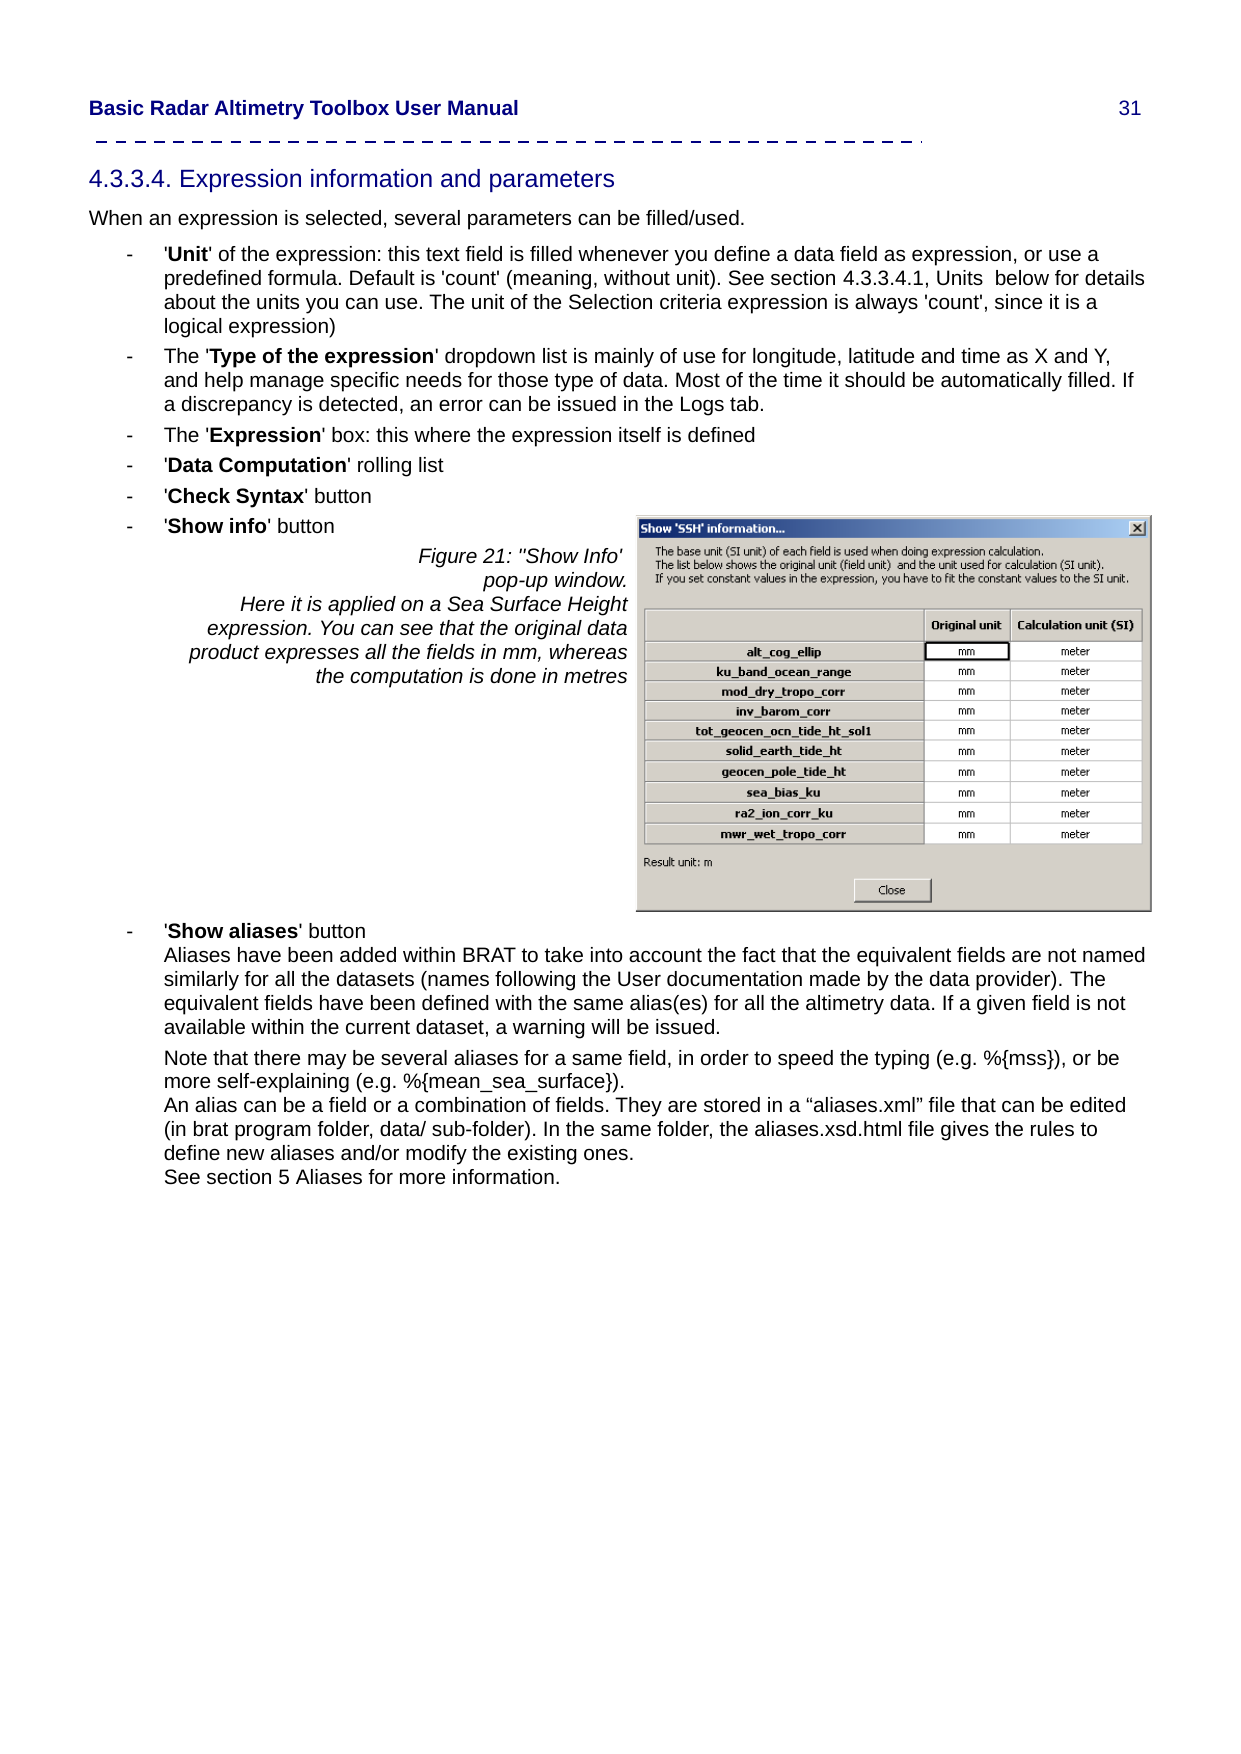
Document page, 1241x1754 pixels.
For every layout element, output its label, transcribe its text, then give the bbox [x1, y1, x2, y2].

text Figure 21: ''Show Info' pop-up window. Here it is applied on a Sea Surface Height expression. You can see that the original data product expresses all the fields in mm, whereas the computation is done in metres [162, 544, 635, 688]
picture [635, 515, 1152, 912]
list 'Unit' of the expression: this text field is filled whenever you define a data field as expression, or use a predefined formula. Default is 'count' (meaning, without unit). See section 4.3.3.4.1, Units below for details about the units you can use. The unit of the Selection criteria expression is always 'count', since it is a logical expression) [126, 242, 1152, 338]
list The 'Expression' box: this where the expression itself is defined [126, 423, 1152, 447]
list 'Show info' button [126, 514, 1152, 538]
text When an expression is selected, several parameters can be filled/used. [88, 206, 1152, 229]
list 'Data Computation' rolling list [126, 453, 1152, 477]
list 'Check Syntax' button [126, 483, 1152, 507]
list Note that there may be several aliases for a same field, in order to speed the typing (e.g. %{mss}), or be more self-explaining (e.g. %{mean_sea_surface}). An alias can be a field or a combination of fields. They are stored in a “aliases.xml” file that can be edited (in brat program folder, data/ sub-folder). In the same folder, the aliases.xsd.html file gives the rules to define new aliases and/or modify the existing ones. See section 5. Aliases for more information. [126, 1045, 1152, 1189]
list The 'Type of the expression' dropdown list is mainly of use for longitude, latitude and time as X and Y, and help manage specific needs for those type of data. Most of the time it should be automatically filled. If a discrepancy is detected, an error can be issued in the Logs tab. [126, 344, 1152, 416]
list 'Show aliases' button Aliases have been added within BRAT to take into account the fact that the equivalent fields are not named similarly for all the datasets (names following the User documentation made by the data provider). The equivalent fields have been defined with the same alias(es) for all the altimetry data. If a given field is not available within the current dataset, a warning will be issued. [126, 919, 1152, 1039]
subtitle Expression information and parameters [88, 164, 1152, 193]
